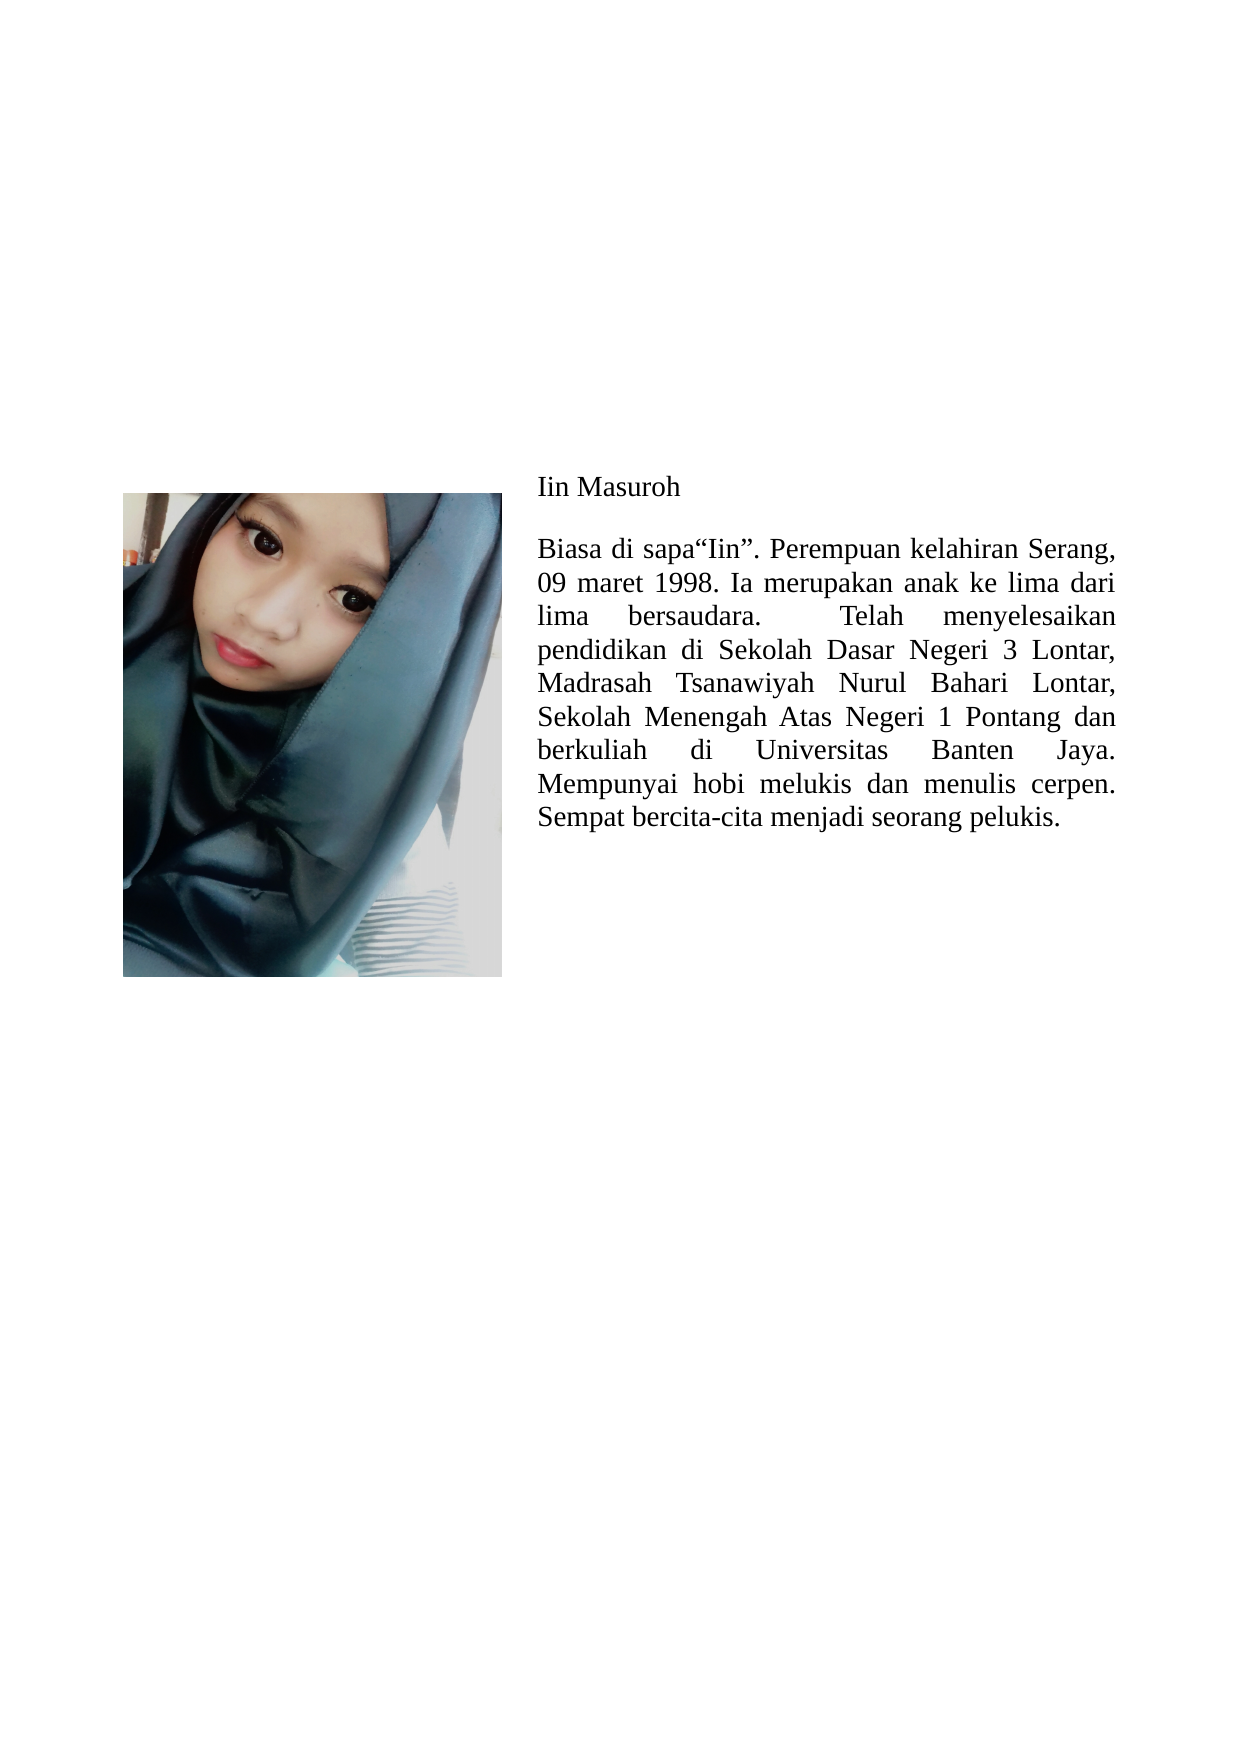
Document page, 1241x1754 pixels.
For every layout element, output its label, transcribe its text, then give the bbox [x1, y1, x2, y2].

picture [123, 493, 502, 977]
table_header Iin Masuroh Biasa di sapa“Iin”. Perempuan kelahiran Serang, 09 maret 1998. Ia merupakan anak ke lima dari lima bersaudara. Telah menyelesaikan pendidikan di Sekolah Dasar Negeri 3 Lontar, Madrasah Tsanawiyah Nurul Bahari Lontar, Sekolah Menengah Atas Negeri 1 Pontang dan berkuliah di Universitas Banten Jaya. Mempunyai hobi melukis dan menulis cerpen. Sempat bercita-cita menjadi seorang pelukis. [531, 463, 1122, 1136]
table_header [118, 463, 531, 1136]
